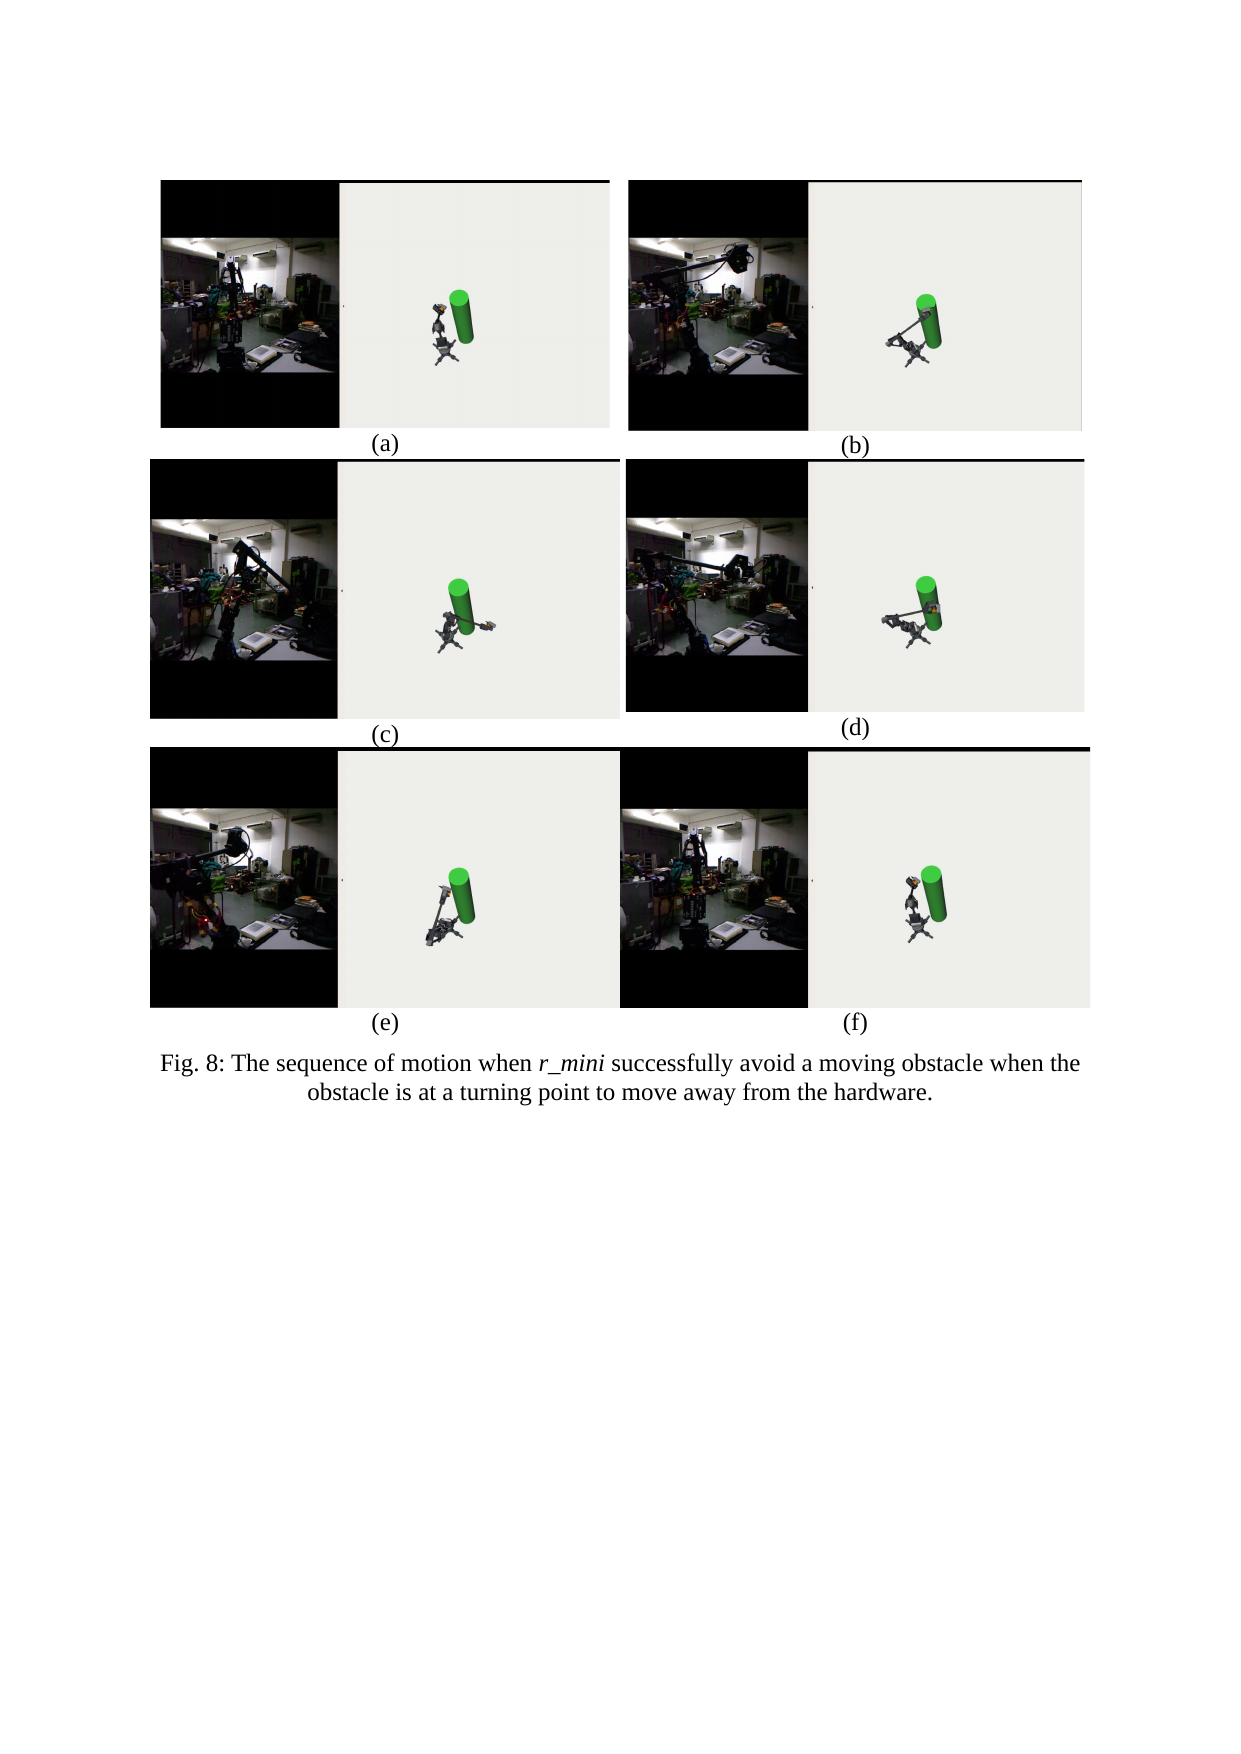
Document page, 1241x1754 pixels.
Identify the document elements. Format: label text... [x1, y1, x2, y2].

picture [625, 459, 1085, 712]
text Fig. 8: The sequence of motion when r_mini successfully avoid a moving obstacle when the obstacle is at a turning point to move away from the hardware. [150, 1048, 1090, 1106]
table_cell (f) [620, 1008, 1090, 1036]
table_cell (e) [150, 1008, 620, 1036]
picture [160, 180, 610, 428]
table_header (b) [620, 180, 1090, 459]
table_header (a) [150, 180, 620, 459]
picture [628, 180, 1082, 431]
table_cell (c) [150, 719, 620, 747]
picture [150, 459, 620, 719]
table_cell (d) [620, 459, 1090, 747]
picture [150, 747, 1091, 1008]
